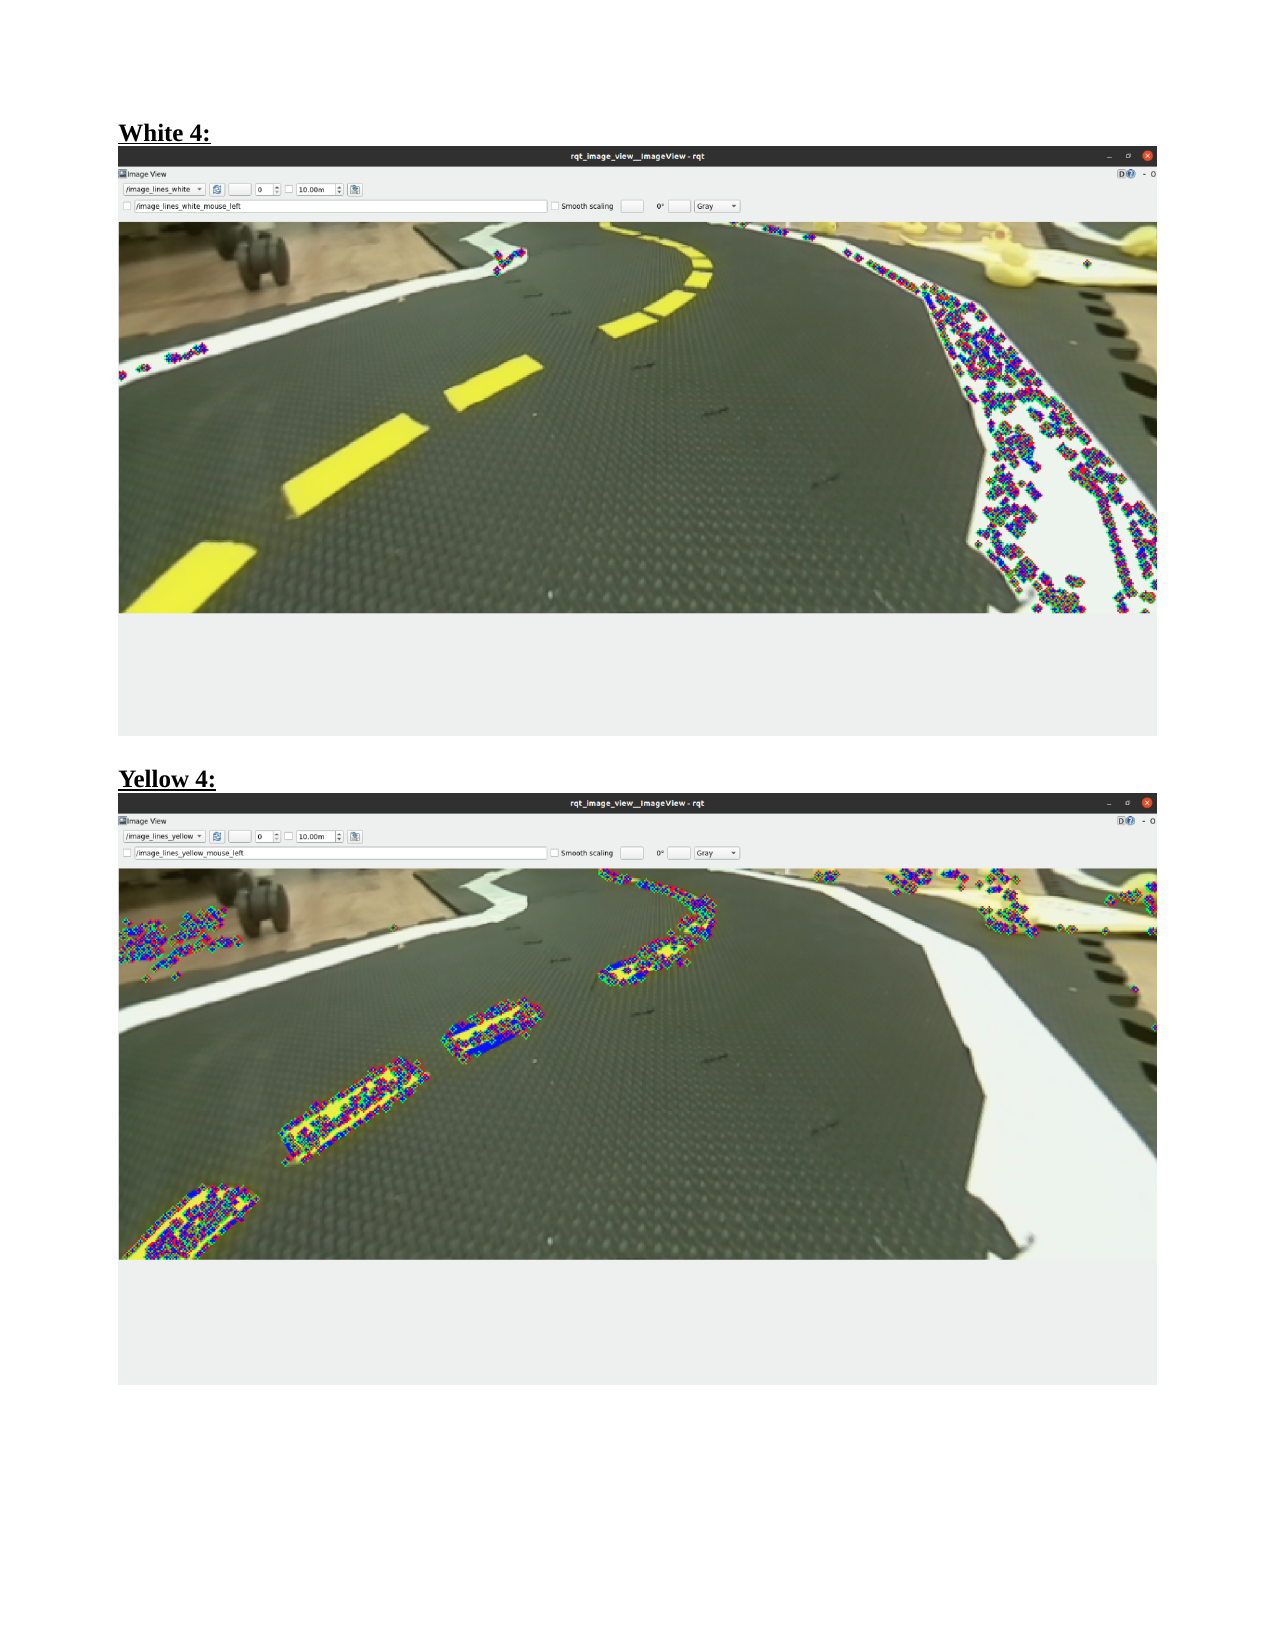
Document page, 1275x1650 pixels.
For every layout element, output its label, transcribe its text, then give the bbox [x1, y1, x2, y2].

text White 4: [118, 118, 1157, 146]
picture [118, 793, 1157, 1385]
text Yellow 4: [118, 764, 1157, 793]
picture [118, 146, 1157, 736]
